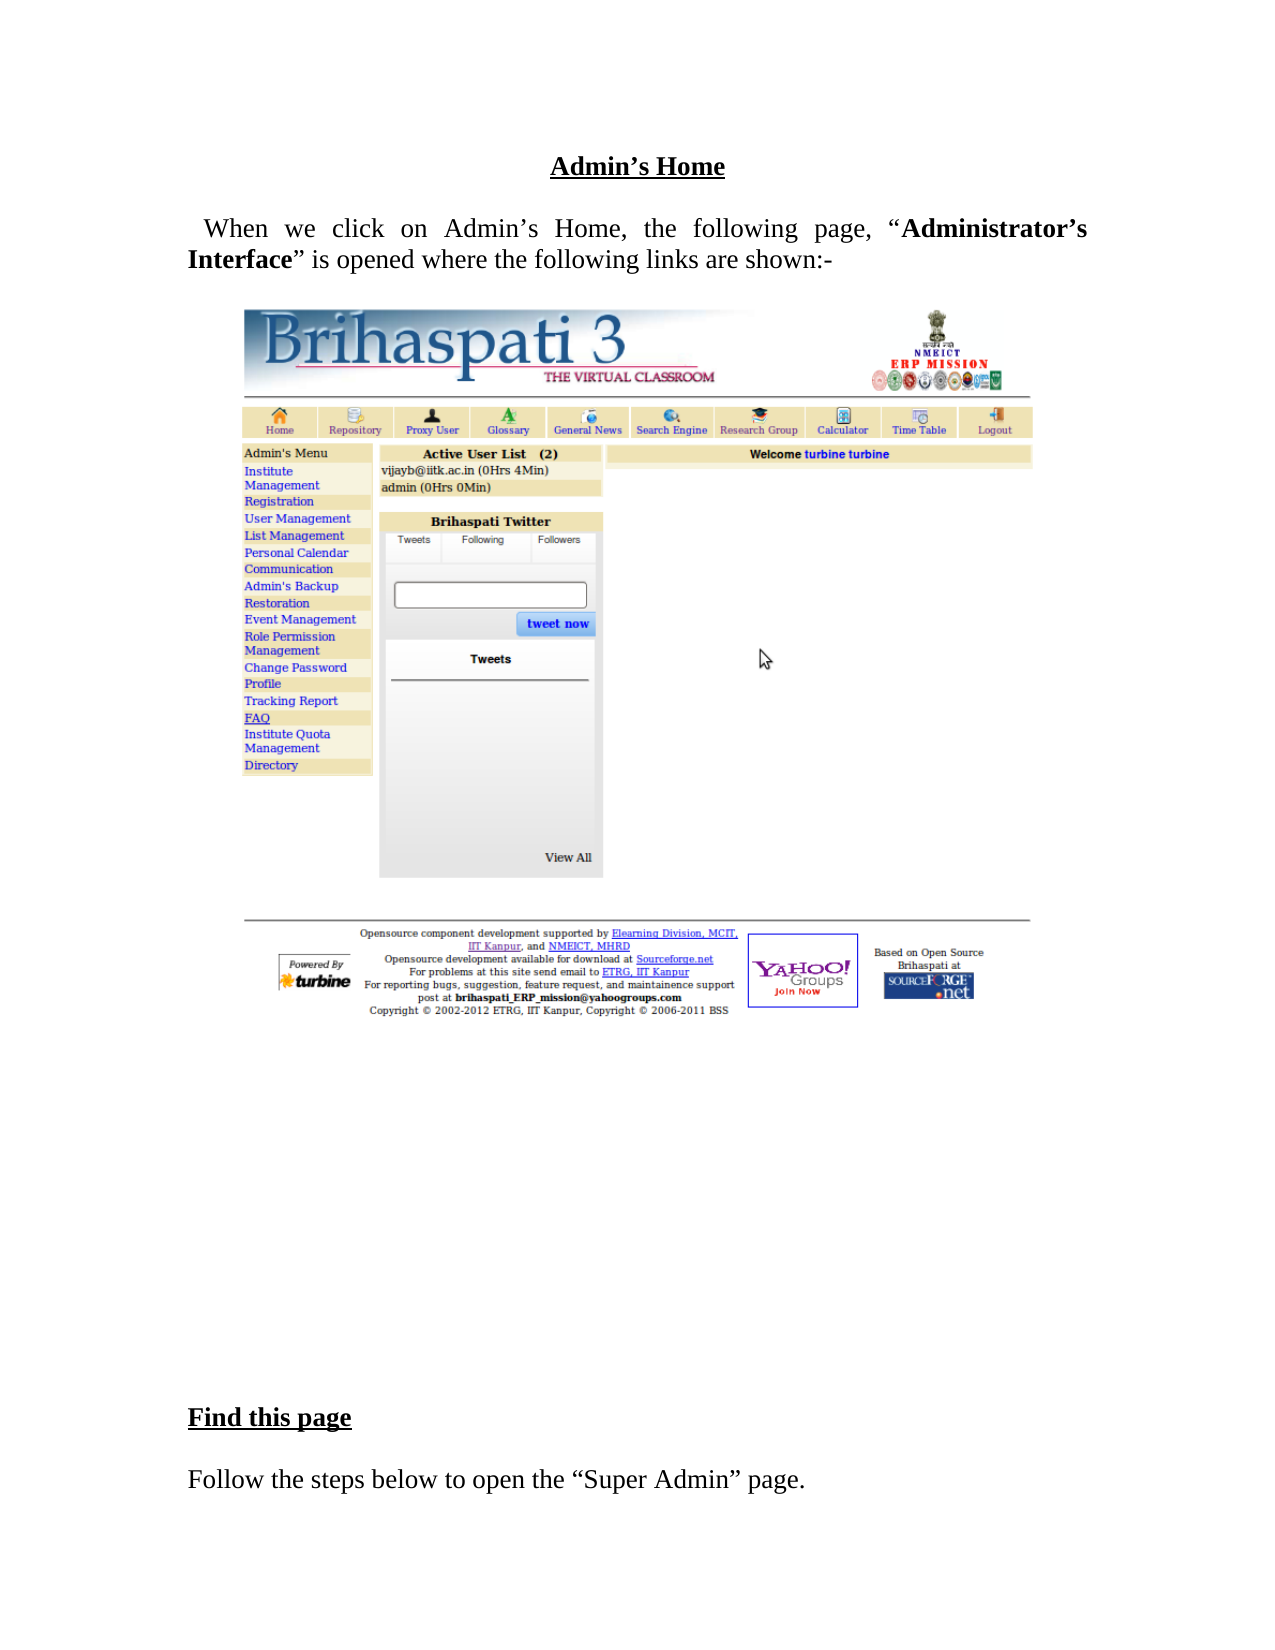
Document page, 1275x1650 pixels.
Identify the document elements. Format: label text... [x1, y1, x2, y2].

text Admin’s Home [187, 150, 1087, 181]
text Follow the steps below to open the “Super Admin” page. [187, 1464, 1087, 1495]
picture [239, 305, 1036, 1028]
text Find this page [187, 1401, 1087, 1432]
text When we click on Admin’s Home, the following page, “Administrator’s Interface” is opened where the following links are shown:- [187, 212, 1087, 274]
